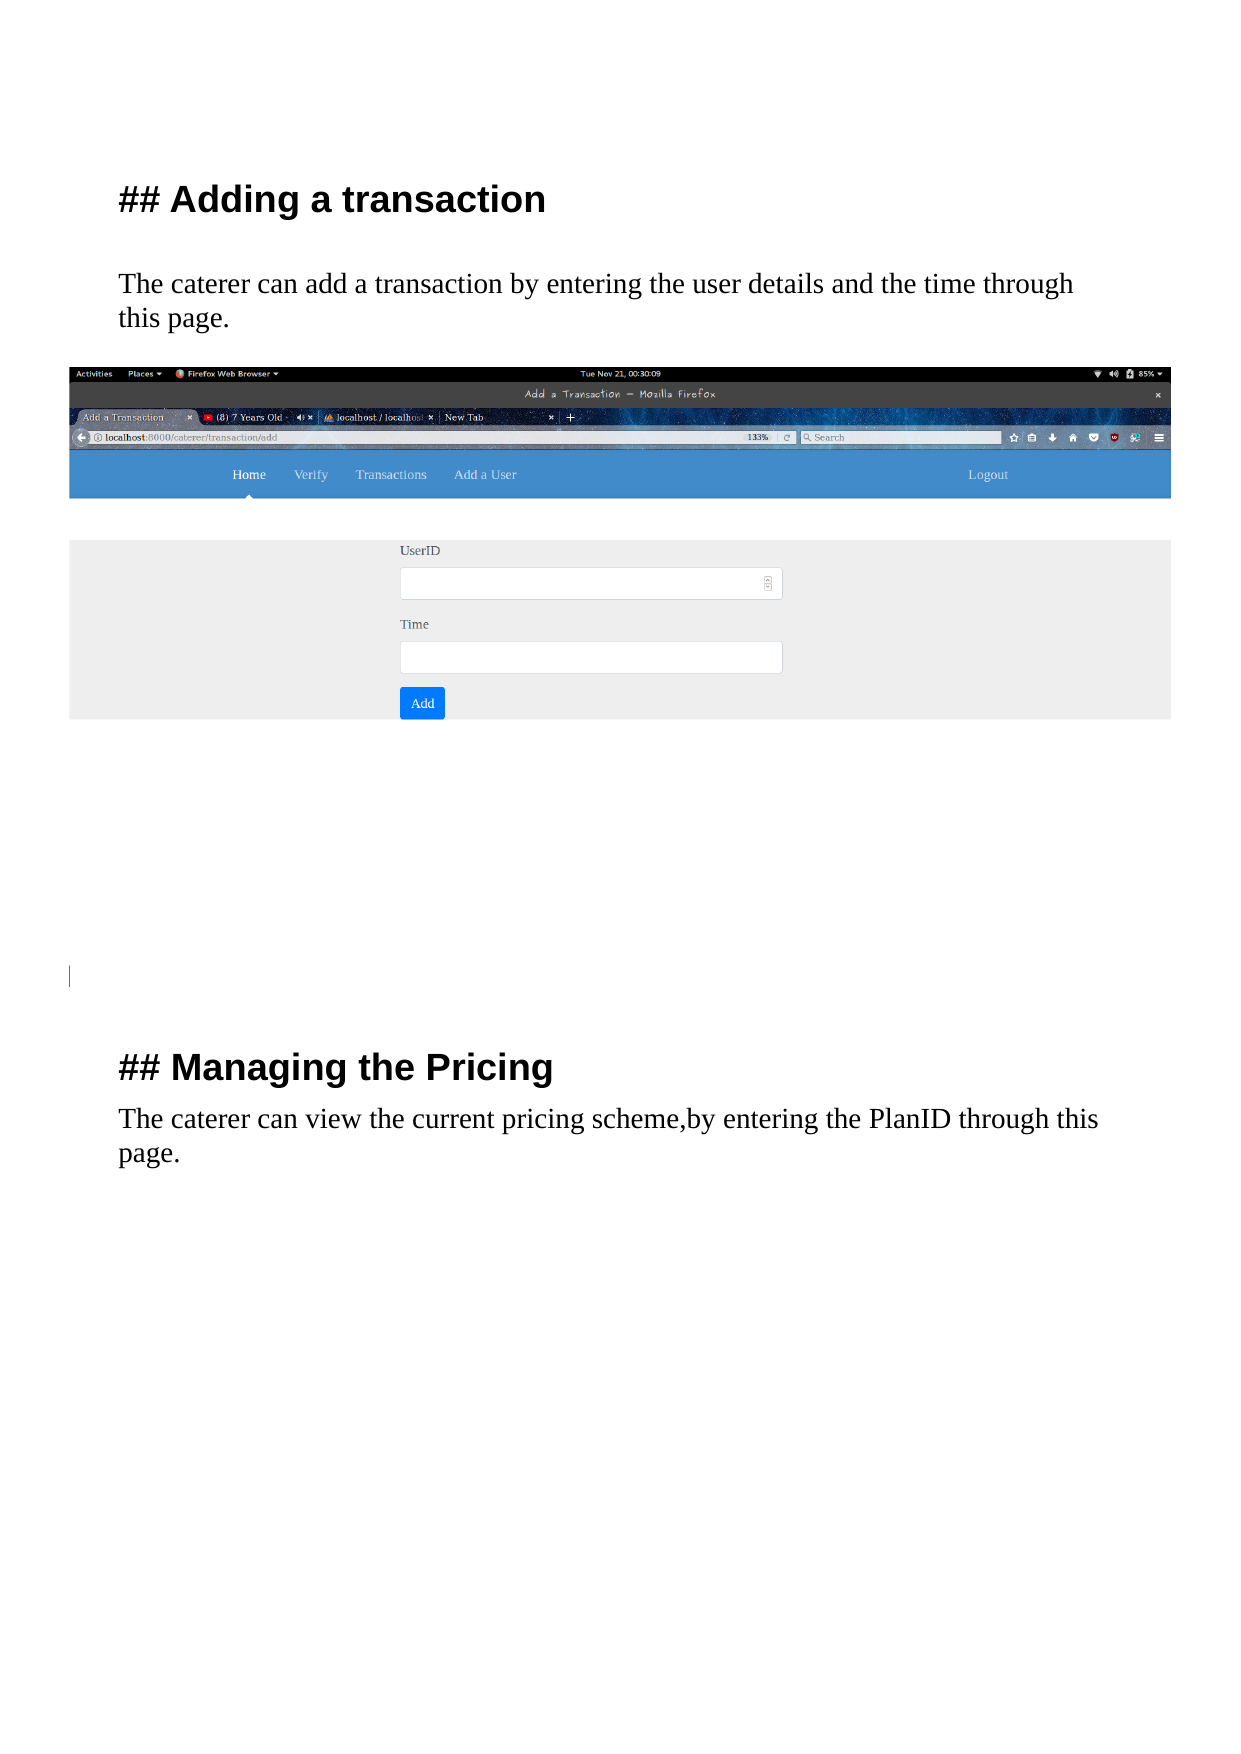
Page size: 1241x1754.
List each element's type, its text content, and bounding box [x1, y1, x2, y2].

picture [69, 367, 1171, 987]
text The caterer can add a transaction by entering the user details and the time through this page. [118, 266, 1122, 333]
text The caterer can view the current pricing scheme,by entering the PlanID through this page. [118, 1101, 1122, 1168]
subtitle ## Managing the Pricing [118, 1045, 1122, 1089]
subtitle ## Adding a transaction [118, 177, 1122, 220]
